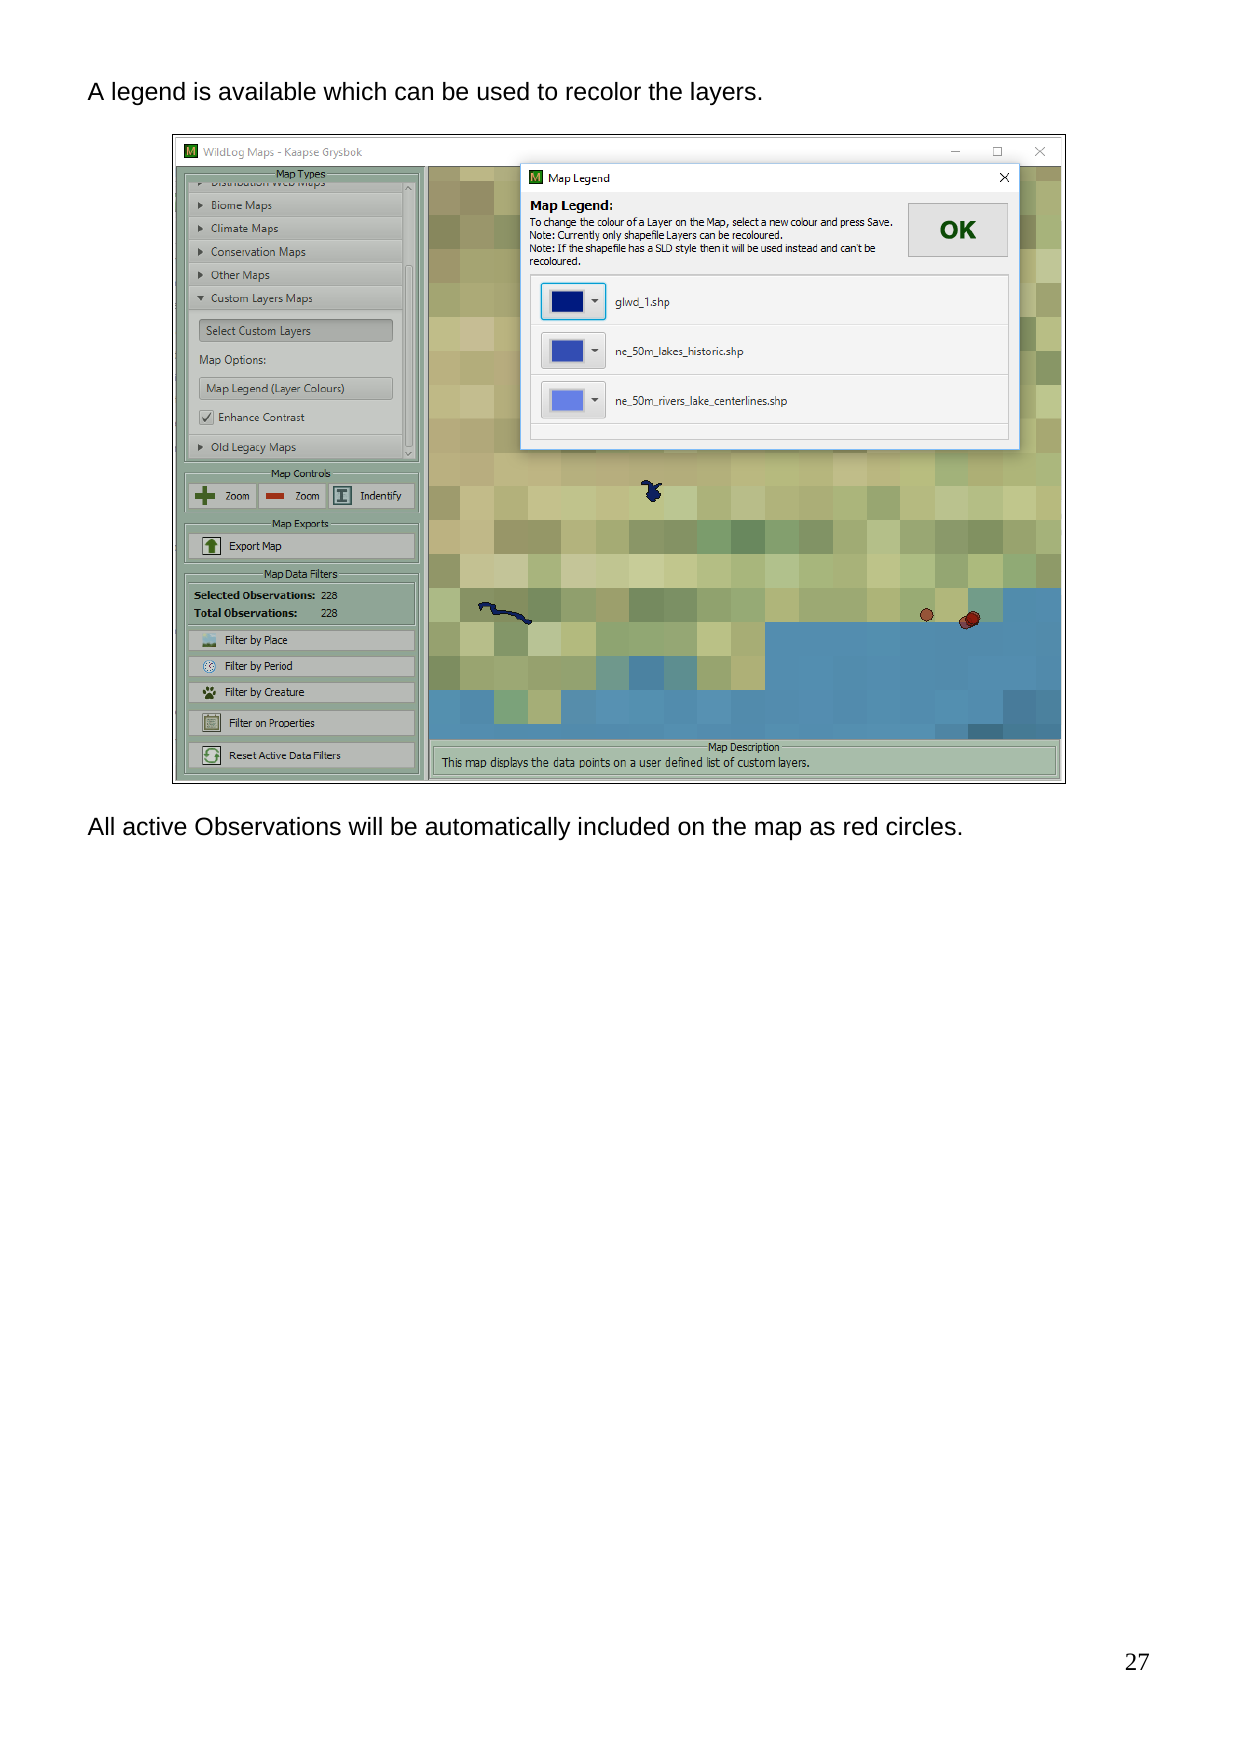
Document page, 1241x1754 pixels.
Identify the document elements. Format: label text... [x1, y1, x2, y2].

picture [175, 137, 1062, 781]
text A legend is available which can be used to recolor the layers. [87, 77, 1149, 105]
text All active Observations will be automatically included on the map as red circles. [87, 812, 1149, 841]
